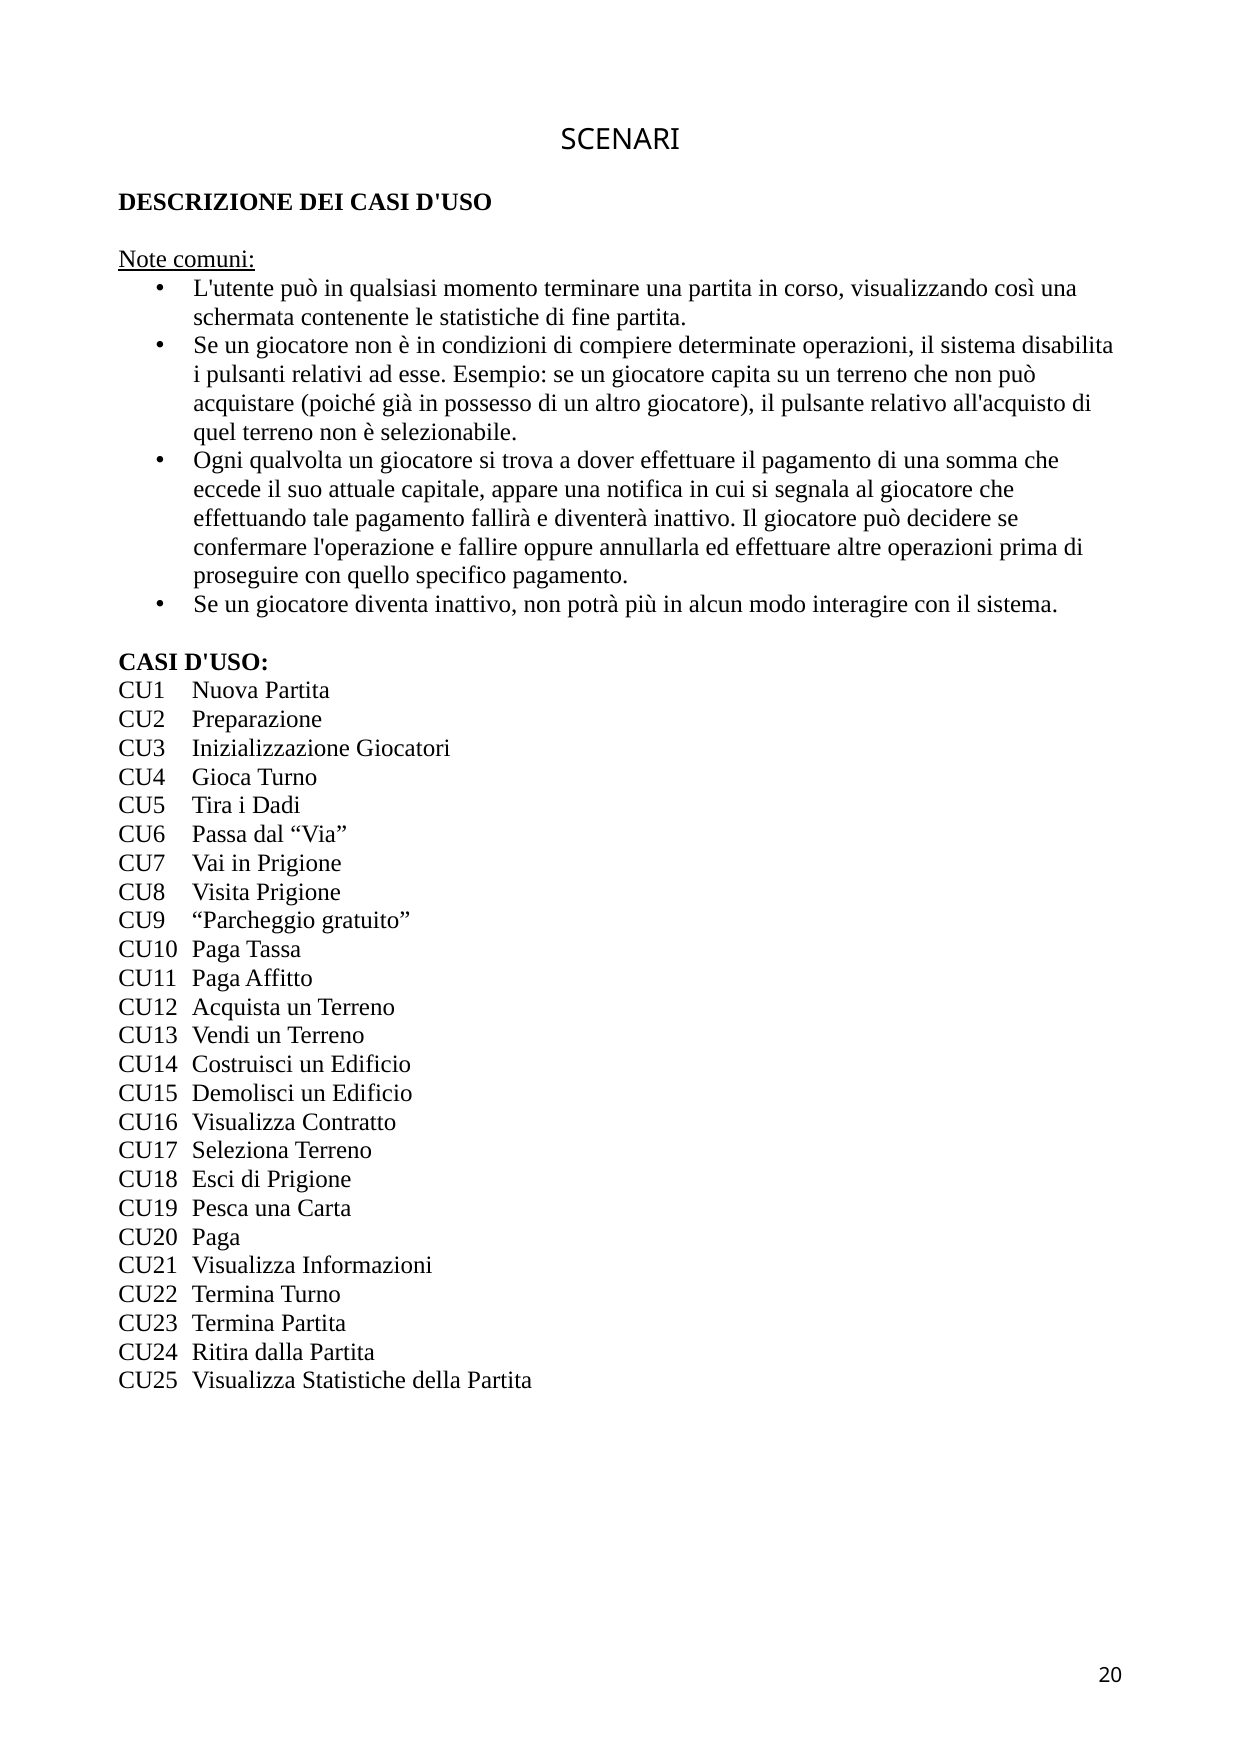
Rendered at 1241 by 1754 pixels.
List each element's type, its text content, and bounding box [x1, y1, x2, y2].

text CU7 Vai in Prigione [118, 848, 1122, 877]
text CU21 Visualizza Informazioni [118, 1250, 1122, 1279]
text CU22 Termina Turno [118, 1279, 1122, 1308]
text CU23 Termina Partita [118, 1308, 1122, 1337]
list Ogni qualvolta un giocatore si trova a dover effettuare il pagamento di una somma che eccede il suo attuale capitale, appare una notifica in cui si segnala al giocatore che effettuando tale pagamento fallirà e diventerà inattivo. Il giocatore può decidere se confermare l'operazione e fallire oppure annullarla ed effettuare altre operazioni prima di proseguire con quello specifico pagamento. [156, 445, 1122, 589]
list Se un giocatore non è in condizioni di compiere determinate operazioni, il sistema disabilita i pulsanti relativi ad esse. Esempio: se un giocatore capita su un terreno che non può acquistare (poiché già in possesso di un altro giocatore), il pulsante relativo all'acquisto di quel terreno non è selezionabile. [156, 330, 1122, 445]
text CU6 Passa dal “Via” [118, 819, 1122, 848]
text CU17 Seleziona Terreno [118, 1135, 1122, 1164]
text CU25 Visualizza Statistiche della Partita [118, 1365, 1122, 1394]
text CU19 Pesca una Carta [118, 1193, 1122, 1222]
text CU4 Gioca Turno [118, 762, 1122, 790]
text CU9 “Parcheggio gratuito” [118, 905, 1122, 934]
text CU11 Paga Affitto [118, 963, 1122, 992]
text CU24 Ritira dalla Partita [118, 1337, 1122, 1365]
list Se un giocatore diventa inattivo, non potrà più in alcun modo interagire con il sistema. [156, 589, 1122, 618]
text DESCRIZIONE DEI CASI D'USO [118, 187, 1122, 215]
text CASI D'USO: [118, 647, 1122, 675]
text CU2 Preparazione [118, 704, 1122, 733]
text CU12 Acquista un Terreno [118, 992, 1122, 1020]
text CU5 Tira i Dadi [118, 790, 1122, 819]
list L'utente può in qualsiasi momento terminare una partita in corso, visualizzando così una schermata contenente le statistiche di fine partita. [156, 273, 1122, 330]
text CU16 Visualizza Contratto [118, 1107, 1122, 1135]
text CU3 Inizializzazione Giocatori [118, 733, 1122, 762]
text CU1 Nuova Partita [118, 675, 1122, 704]
text CU18 Esci di Prigione [118, 1164, 1122, 1193]
text CU20 Paga [118, 1222, 1122, 1250]
text CU13 Vendi un Terreno [118, 1020, 1122, 1049]
text CU14 Costruisci un Edificio [118, 1049, 1122, 1078]
text SCENARI [118, 118, 1122, 158]
text CU10 Paga Tassa [118, 934, 1122, 963]
text CU15 Demolisci un Edificio [118, 1078, 1122, 1107]
text Note comuni: [118, 244, 1122, 273]
text CU8 Visita Prigione [118, 877, 1122, 905]
